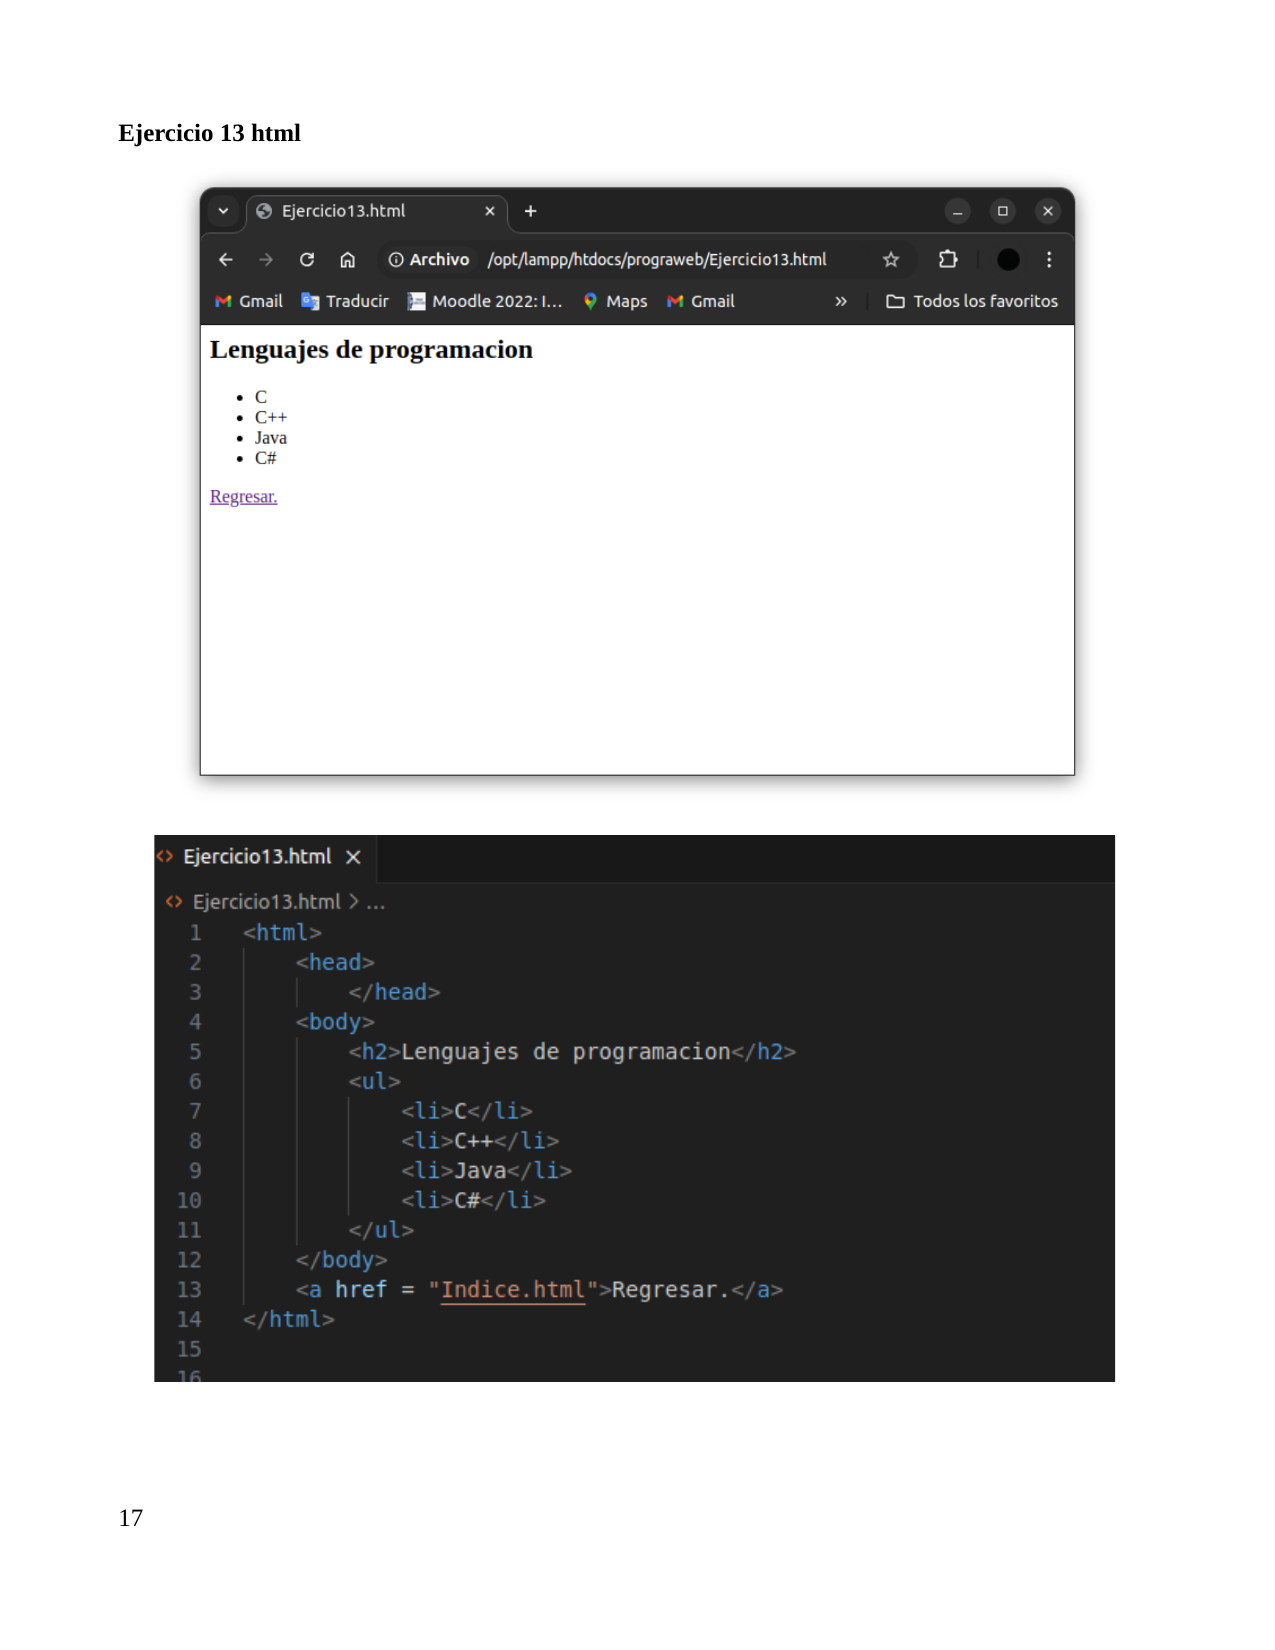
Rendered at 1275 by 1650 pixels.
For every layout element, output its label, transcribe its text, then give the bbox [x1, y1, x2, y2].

picture [154, 835, 1116, 1382]
picture [176, 167, 1099, 803]
subtitle Ejercicio 13 html [118, 118, 1157, 147]
